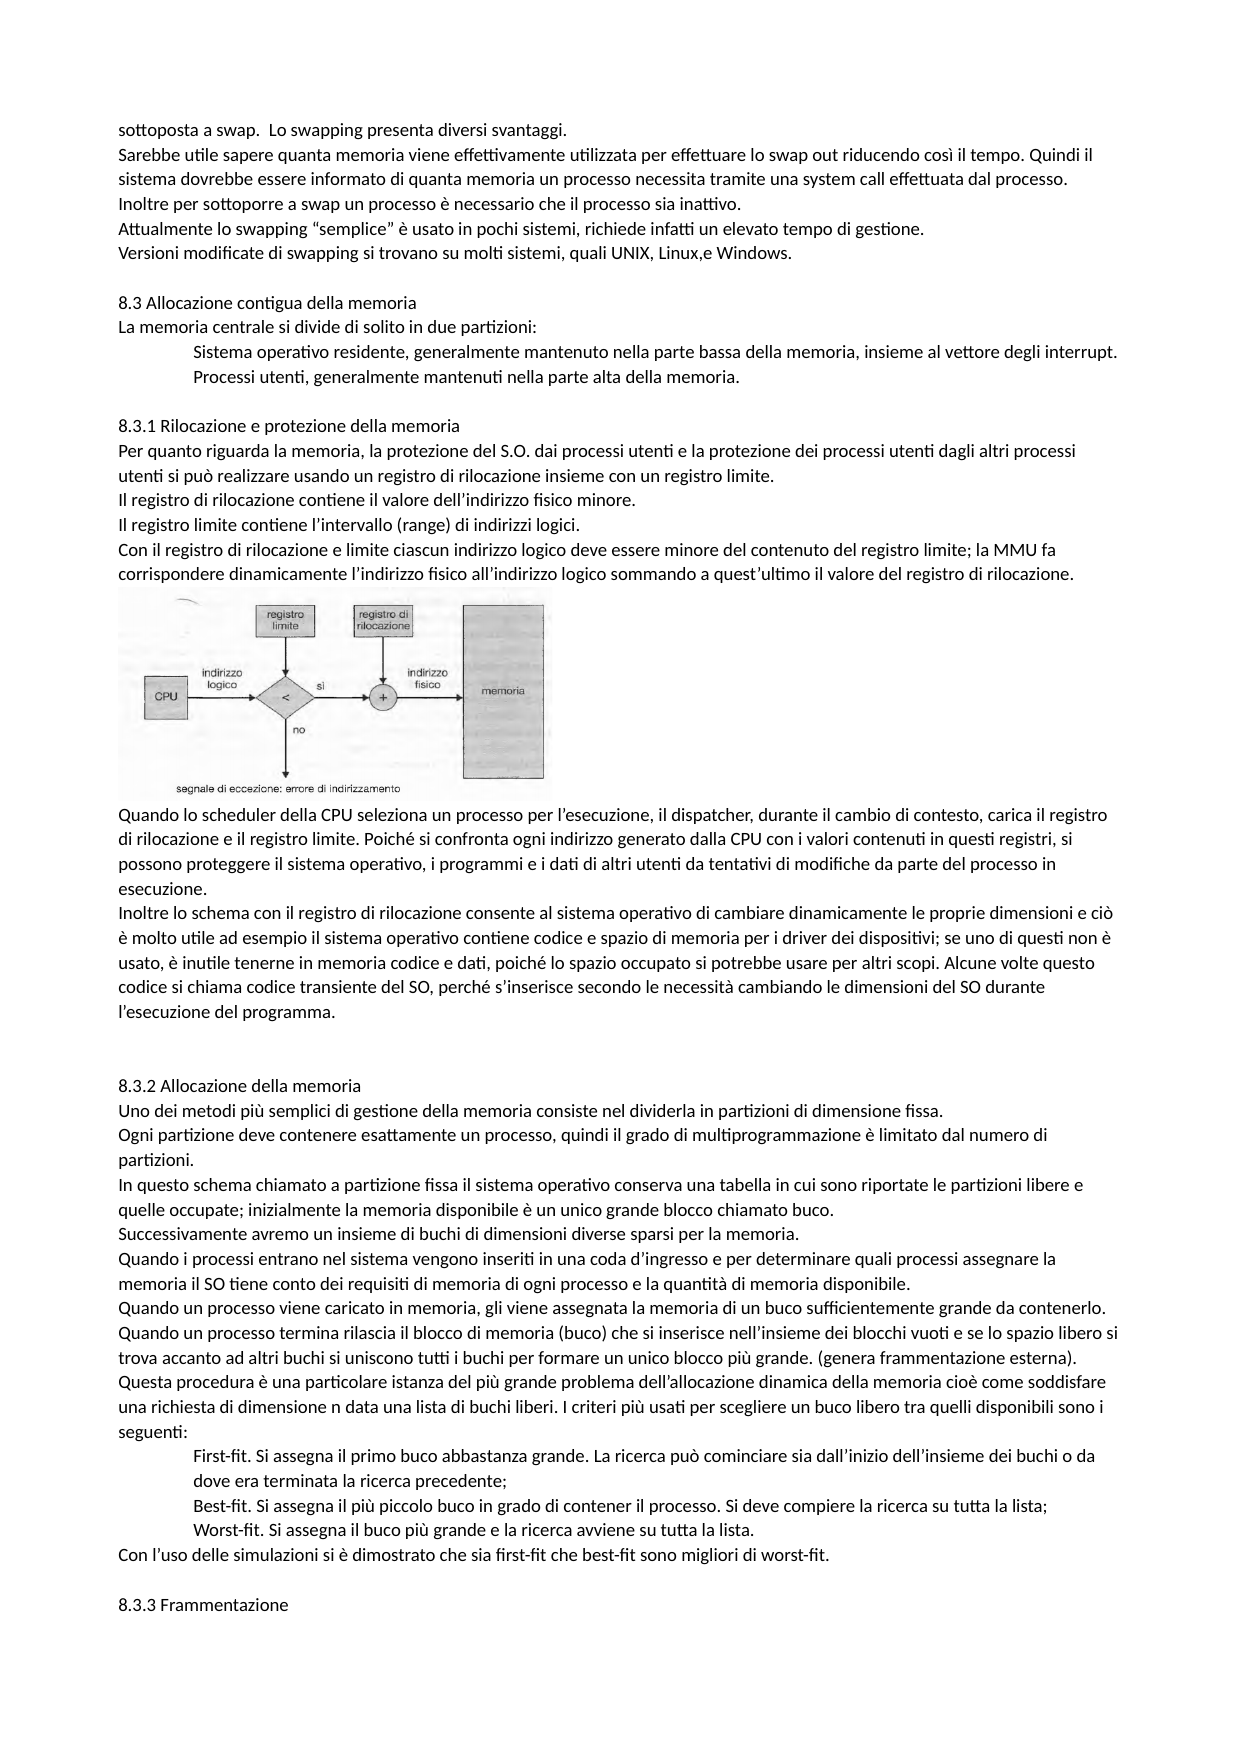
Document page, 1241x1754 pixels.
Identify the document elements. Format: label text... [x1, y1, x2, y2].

text 8.3.2 Allocazione della memoria [118, 1074, 1122, 1097]
text Con il registro di rilocazione e limite ciascun indirizzo logico deve essere minore del contenuto del registro limite; la MMU fa corrispondere dinamicamente l’indirizzo fisico all’indirizzo logico sommando a quest’ultimo il valore del registro di rilocazione. [118, 538, 1122, 585]
text Il registro limite contiene l’intervallo (range) di indirizzi logici. [118, 513, 1122, 536]
text Questa procedura è una particolare istanza del più grande problema dell’allocazione dinamica della memoria cioè come soddisfare una richiesta di dimensione n data una lista di buchi liberi. I criteri più usati per scegliere un buco libero tra quelli disponibili sono i seguenti: [118, 1371, 1122, 1443]
text sottoposta a swap. Lo swapping presenta diversi svantaggi. [118, 118, 1122, 141]
text Quando i processi entrano nel sistema vengono inseriti in una coda d’ingresso e per determinare quali processi assegnare la memoria il SO tiene conto dei requisiti di memoria di ogni processo e la quantità di memoria disponibile. [118, 1247, 1122, 1295]
text Versioni modificate di swapping si trovano su molti sistemi, quali UNIX, Linux,e Windows. [118, 242, 1122, 264]
text Uno dei metodi più semplici di gestione della memoria consiste nel dividerla in partizioni di dimensione fissa. [118, 1099, 1122, 1122]
text Per quanto riguarda la memoria, la protezione del S.O. dai processi utenti e la protezione dei processi utenti dagli altri processi utenti si può realizzare usando un registro di rilocazione insieme con un registro limite. [118, 439, 1122, 487]
list Best-fit. Si assegna il più piccolo buco in grado di contener il processo. Si deve compiere la ricerca su tutta la lista; [193, 1494, 1122, 1517]
text La memoria centrale si divide di solito in due partizioni: [118, 316, 1122, 338]
list Processi utenti, generalmente mantenuti nella parte alta della memoria. [193, 365, 1122, 388]
text Il registro di rilocazione contiene il valore dell’indirizzo fisico minore. [118, 488, 1122, 511]
text Quando un processo termina rilascia il blocco di memoria (buco) che si inserisce nell’insieme dei blocchi vuoti e se lo spazio libero si trova accanto ad altri buchi si uniscono tutti i buchi per formare un unico blocco più grande. (genera frammentazione esterna). [118, 1321, 1122, 1369]
text 8.3 Allocazione contigua della memoria [118, 291, 1122, 314]
text Quando lo scheduler della CPU seleziona un processo per l’esecuzione, il dispatcher, durante il cambio di contesto, carica il registro di rilocazione e il registro limite. Poiché si confronta ogni indirizzo generato dalla CPU con i valori contenuti in questi registri, si possono proteggere il sistema operativo, i programmi e i dati di altri utenti da tentativi di modifiche da parte del processo in esecuzione. [118, 803, 1122, 900]
text Quando un processo viene caricato in memoria, gli viene assegnata la memoria di un buco sufficientemente grande da contenerlo. [118, 1296, 1122, 1319]
text Attualmente lo swapping “semplice” è usato in pochi sistemi, richiede infatti un elevato tempo di gestione. [118, 217, 1122, 240]
text Con l’uso delle simulazioni si è dimostrato che sia first-fit che best-fit sono migliori di worst-fit. [118, 1543, 1122, 1566]
text Ogni partizione deve contenere esattamente un processo, quindi il grado di multiprogrammazione è limitato dal numero di partizioni. [118, 1124, 1122, 1171]
text Sarebbe utile sapere quanta memoria viene effettivamente utilizzata per effettuare lo swap out riducendo così il tempo. Quindi il sistema dovrebbe essere informato di quanta memoria un processo necessita tramite una system call effettuata dal processo. Inoltre per sottoporre a swap un processo è necessario che il processo sia inattivo. [118, 143, 1122, 215]
list Worst-fit. Si assegna il buco più grande e la ricerca avviene su tutta la lista. [193, 1519, 1122, 1542]
text Successivamente avremo un insieme di buchi di dimensioni diverse sparsi per la memoria. [118, 1222, 1122, 1245]
text In questo schema chiamato a partizione fissa il sistema operativo conserva una tabella in cui sono riportate le partizioni libere e quelle occupate; inizialmente la memoria disponibile è un unico grande blocco chiamato buco. [118, 1173, 1122, 1221]
text 8.3.3 Frammentazione [118, 1593, 1122, 1616]
text 8.3.1 Rilocazione e protezione della memoria [118, 414, 1122, 437]
list Sistema operativo residente, generalmente mantenuto nella parte bassa della memoria, insieme al vettore degli interrupt. [193, 340, 1122, 363]
picture [118, 587, 553, 801]
text Inoltre lo schema con il registro di rilocazione consente al sistema operativo di cambiare dinamicamente le proprie dimensioni e ciò è molto utile ad esempio il sistema operativo contiene codice e spazio di memoria per i driver dei dispositivi; se uno di questi non è usato, è inutile tenerne in memoria codice e dati, poiché lo spazio occupato si potrebbe usare per altri scopi. Alcune volte questo codice si chiama codice transiente del SO, perché s’inserisce secondo le necessità cambiando le dimensioni del SO durante l’esecuzione del programma. [118, 901, 1122, 1023]
list First-fit. Si assegna il primo buco abbastanza grande. La ricerca può cominciare sia dall’inizio dell’insieme dei buchi o da dove era terminata la ricerca precedente; [193, 1444, 1122, 1492]
